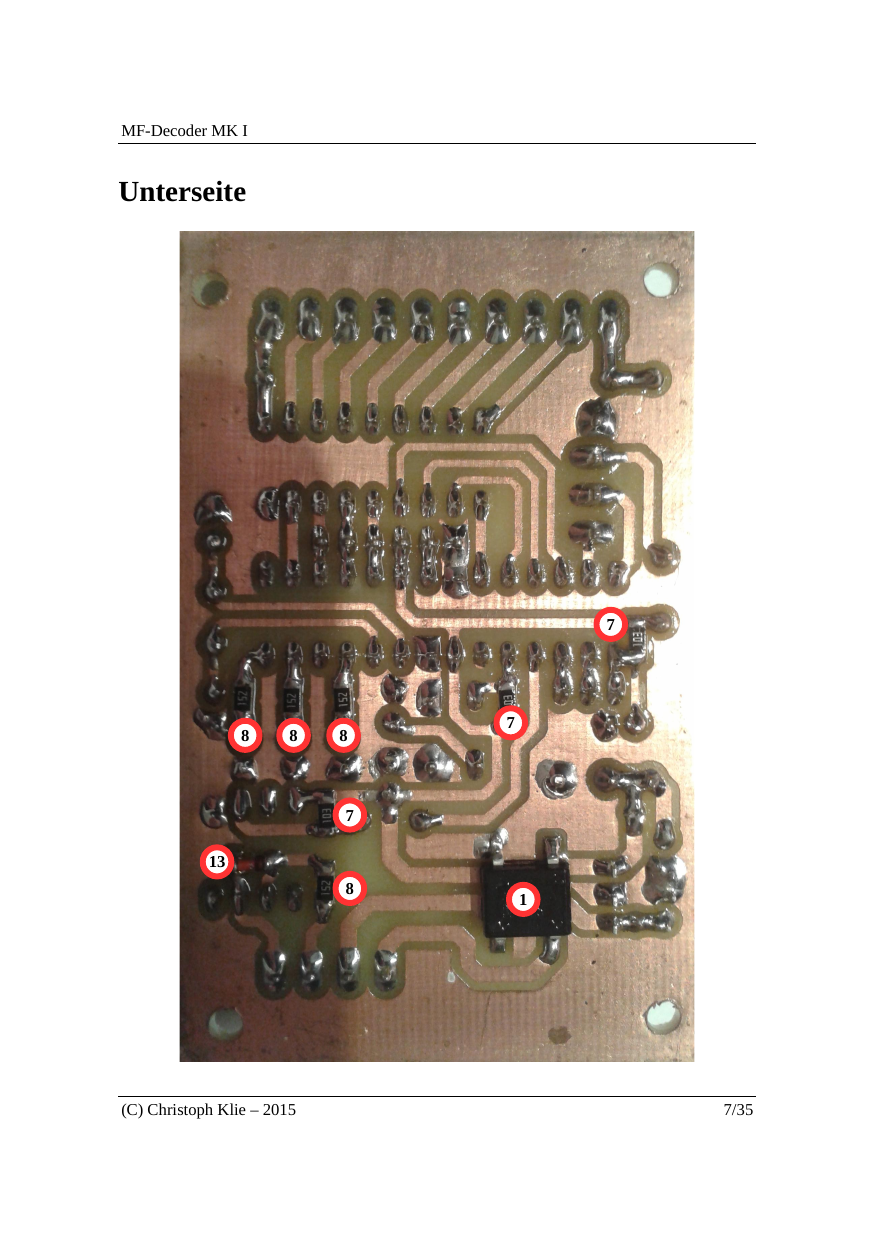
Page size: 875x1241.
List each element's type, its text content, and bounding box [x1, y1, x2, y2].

picture [179, 231, 695, 1062]
text Unterseite [118, 174, 756, 231]
